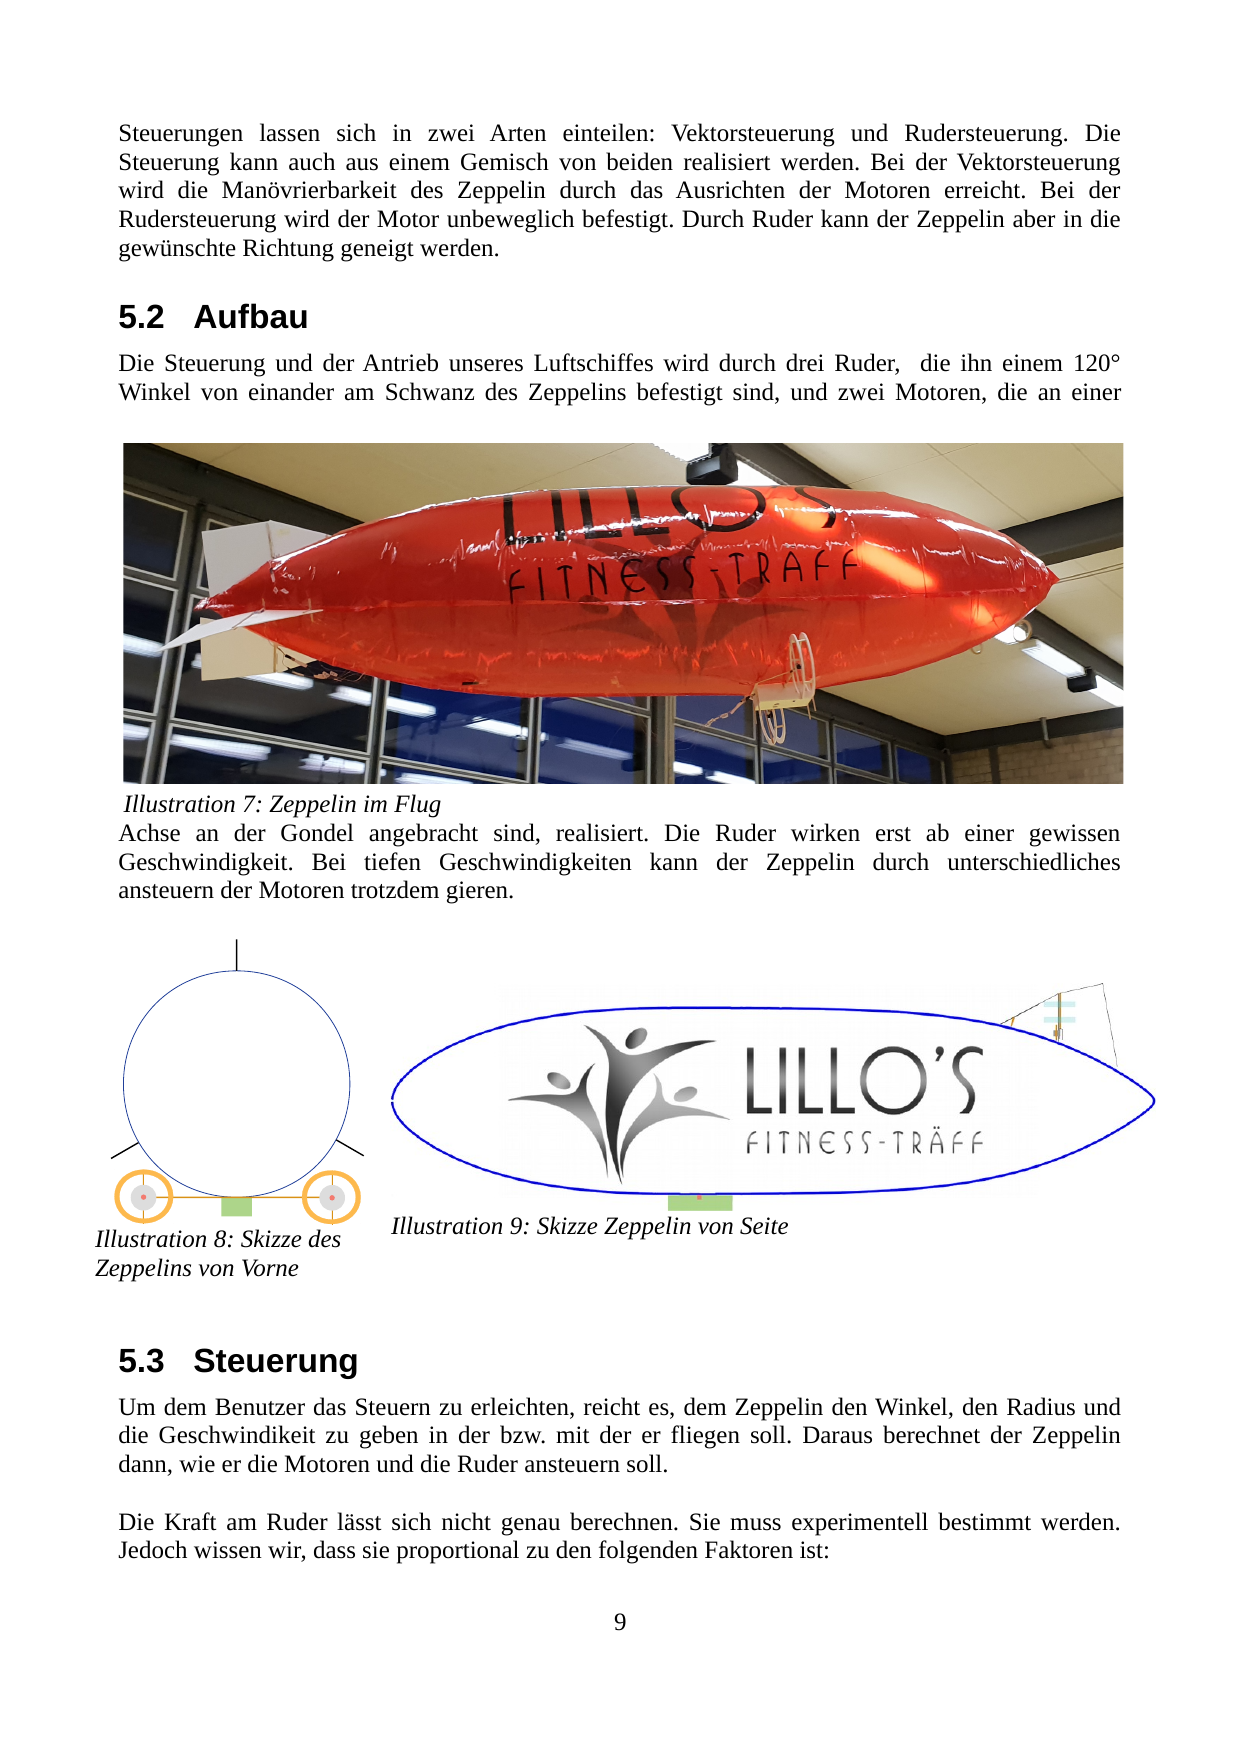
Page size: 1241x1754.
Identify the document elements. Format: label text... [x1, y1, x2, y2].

text Illustration 7: Zeppelin im Flug [123, 443, 1123, 818]
subtitle [123, 431, 1123, 443]
text Die Steuerung und der Antrieb unseres Luftschiffes wird durch drei Ruder, die ihn einem 120° Winkel von einander am Schwanz des Zeppelins befestigt sind, und zwei Motoren, die an einer Achse an der Gondel angebracht sind, realisiert. Die Ruder wirken erst ab einer gewissen Geschwindigkeit. Bei tiefen Geschwindigkeiten kann der Zeppelin durch unterschiedliches ansteuern der Motoren trotzdem gieren. [118, 348, 1122, 904]
text Die Kraft am Ruder lässt sich nicht genau berechnen. Sie muss experimentell bestimmt werden. Jedoch wissen wir, dass sie proportional zu den folgenden Faktoren ist: [118, 1507, 1122, 1564]
text Um dem Benutzer das Steuern zu erleichten, reicht es, dem Zeppelin den Winkel, den Radius und die Geschwindikeit zu geben in der bzw. mit der er fliegen soll. Daraus berechnet der Zeppelin dann, wie er die Motoren und die Ruder ansteuern soll. [118, 1392, 1122, 1478]
text Steuerungen lassen sich in zwei Arten einteilen: Vektorsteuerung und Rudersteuerung. Die Steuerung kann auch aus einem Gemisch von beiden realisiert werden. Bei der Vektorsteuerung wird die Manövrierbarkeit des Zeppelin durch das Ausrichten der Motoren erreicht. Bei der Rudersteuerung wird der Motor unbeweglich befestigt. Durch Ruder kann der Zeppelin aber in die gewünschte Richtung geneigt werden. [118, 118, 1122, 262]
picture [123, 576, 476, 690]
subtitle Steuerung [118, 1341, 1122, 1379]
picture [390, 983, 1156, 1211]
text Illustration 9: Skizze Zeppelin von Seite [391, 1211, 1156, 1239]
text Illustration 8: Skizze des Zeppelins von Vorne [95, 928, 377, 1282]
text [391, 972, 1156, 983]
subtitle Aufbau [118, 297, 1122, 336]
